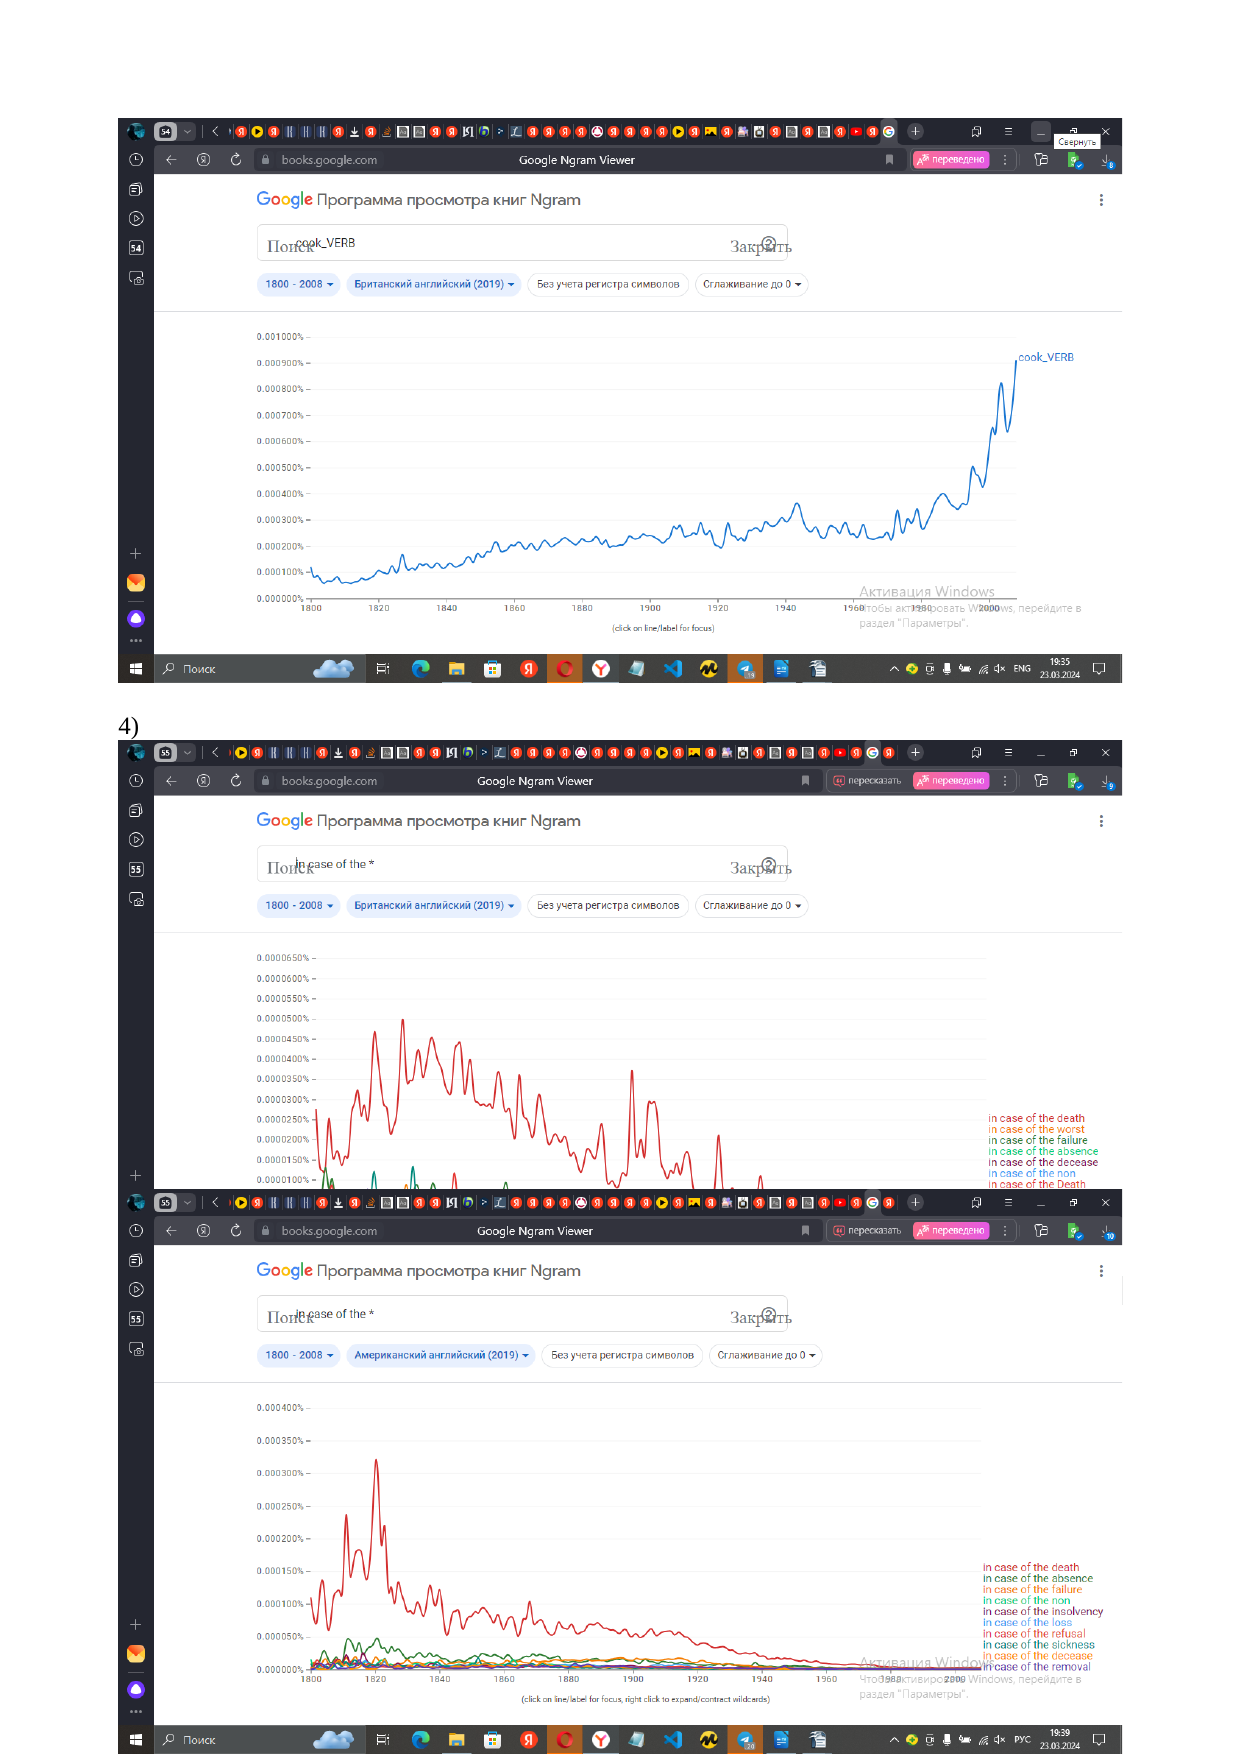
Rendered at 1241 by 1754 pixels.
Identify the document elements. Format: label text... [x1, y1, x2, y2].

text 4) [118, 711, 1122, 740]
picture [118, 740, 1123, 1754]
picture [118, 118, 1123, 683]
